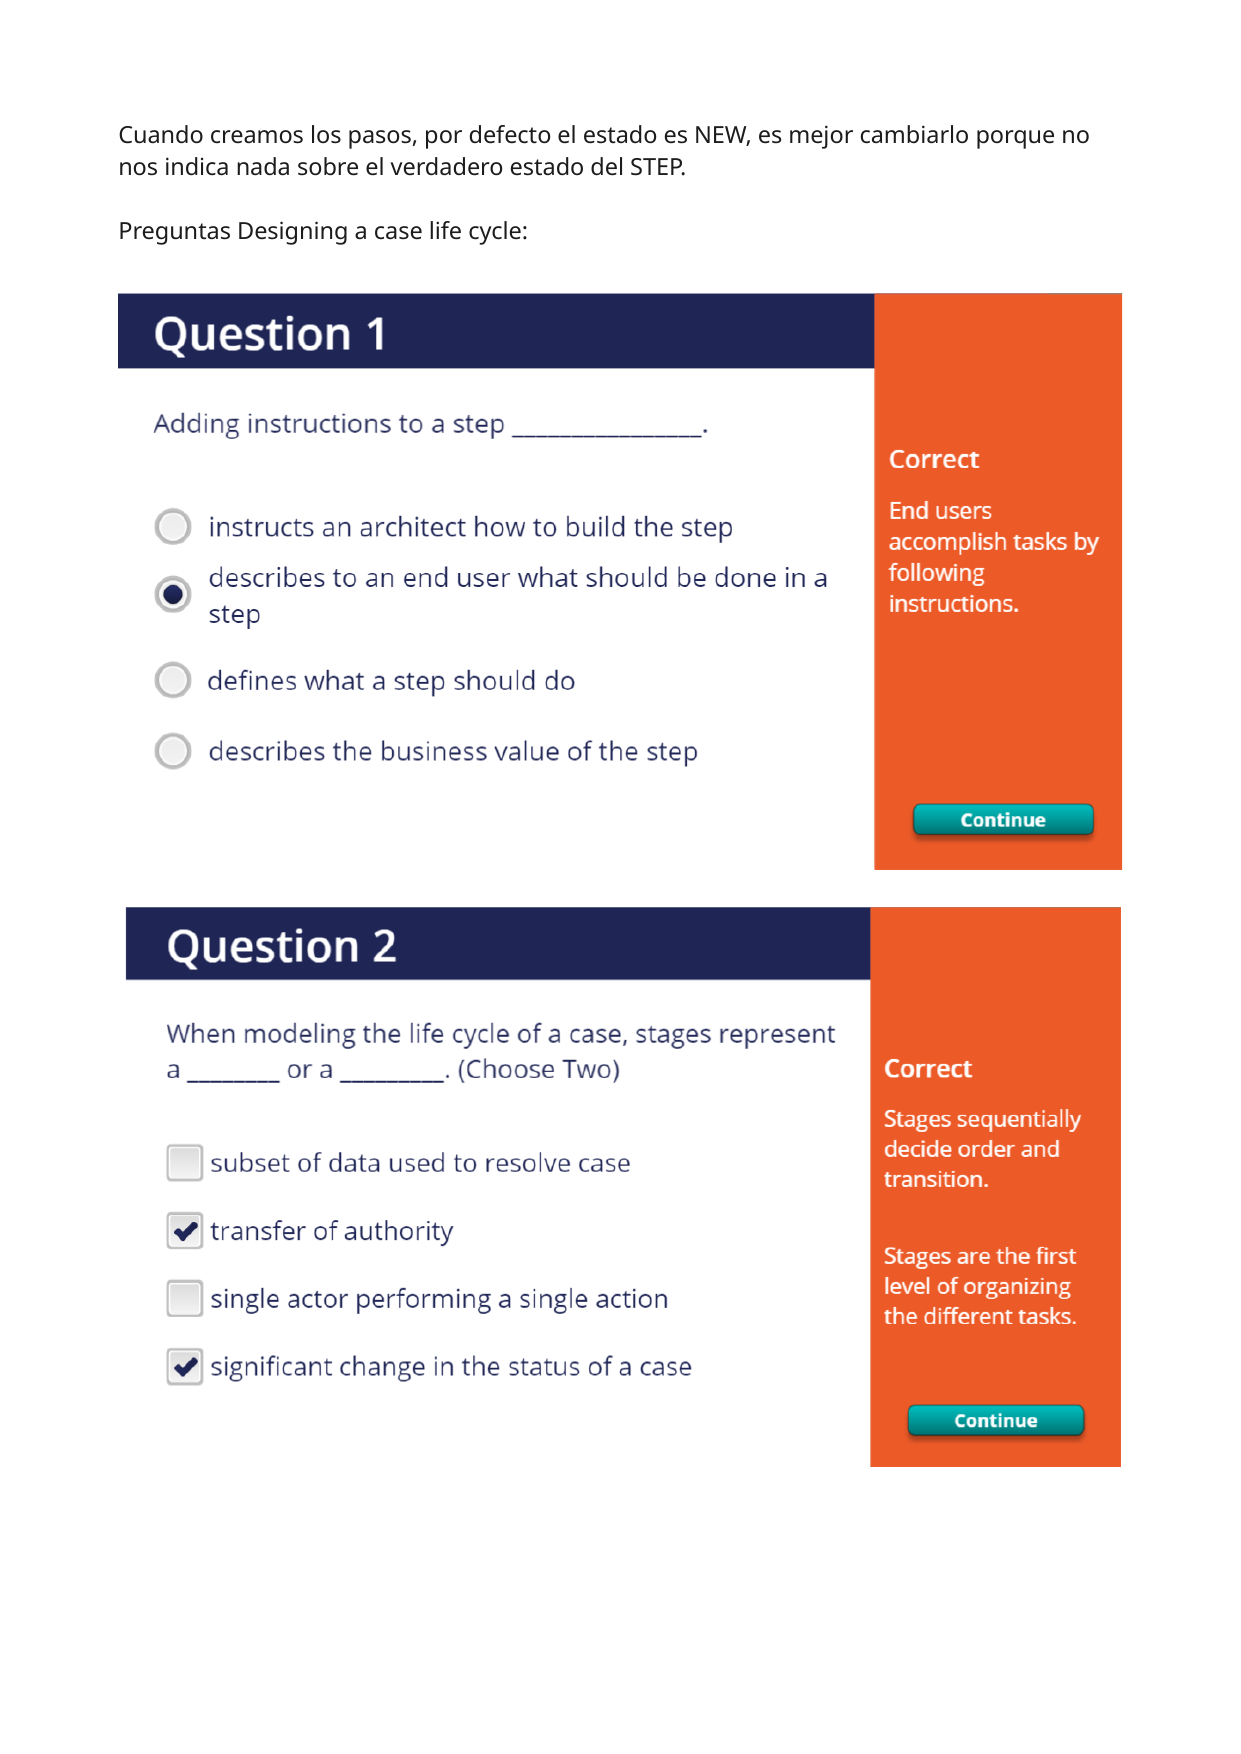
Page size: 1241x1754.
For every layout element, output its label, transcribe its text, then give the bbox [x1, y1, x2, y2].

text Cuando creamos los pasos, por defecto el estado es NEW, es mejor cambiarlo porque no nos indica nada sobre el verdadero estado del STEP. [118, 118, 1122, 182]
text Preguntas Designing a case life cycle: [118, 214, 1122, 246]
